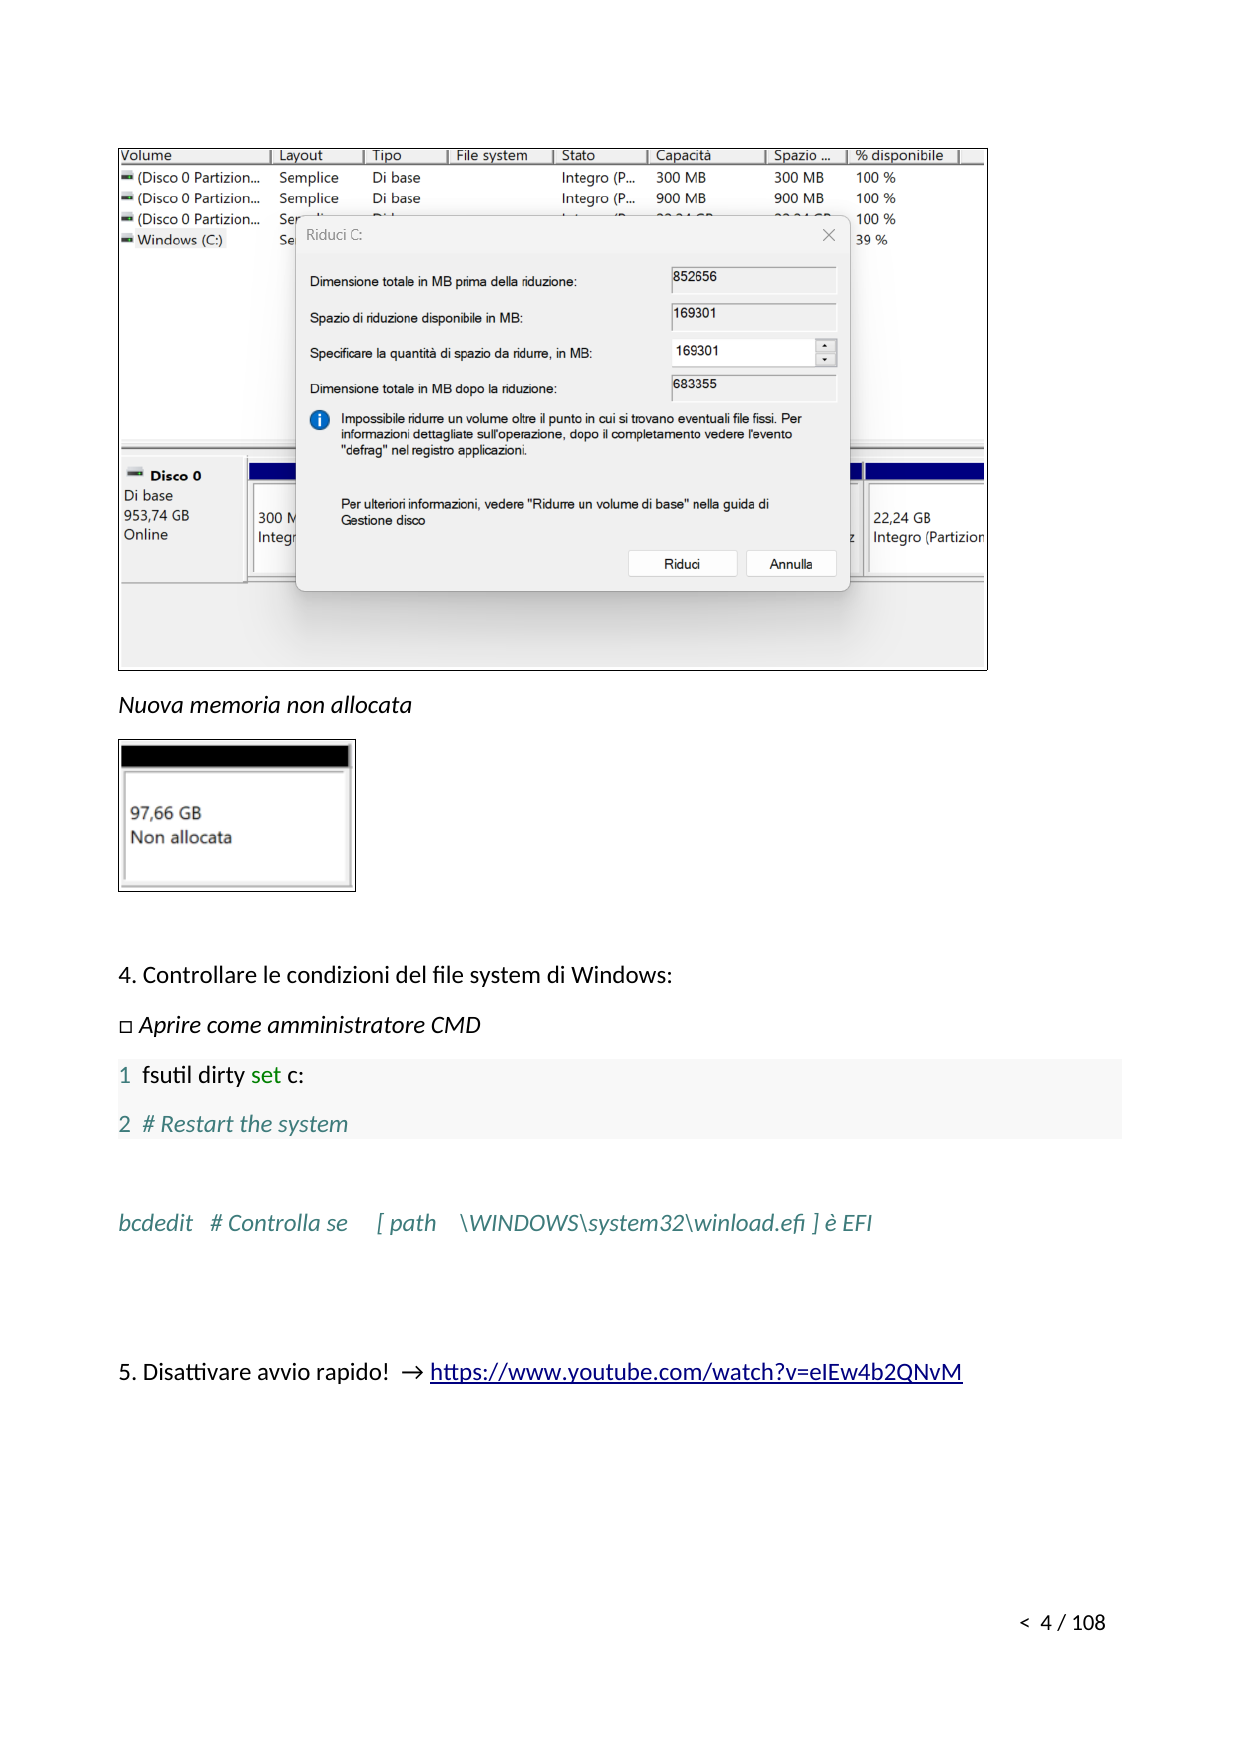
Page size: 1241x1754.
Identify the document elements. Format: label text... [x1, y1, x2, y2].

text 4. Controllare le condizioni del file system di Windows: [118, 960, 1122, 990]
picture [121, 150, 984, 667]
picture [121, 741, 353, 888]
text 1 fsutil dirty set c: [118, 1059, 1122, 1089]
text 5. Disattivare avvio rapido! → https://www.youtube.com/watch?v=eIEw4b2QNvM [118, 1356, 1122, 1387]
text bcdedit # Controlla se [ path \WINDOWS\system32\winload.efi ] è EFI [118, 1208, 1122, 1238]
text 2 # Restart the system [118, 1108, 1122, 1139]
text Nuova memoria non allocata [118, 689, 1122, 719]
text □ Aprire come amministratore CMD [118, 1009, 1122, 1040]
